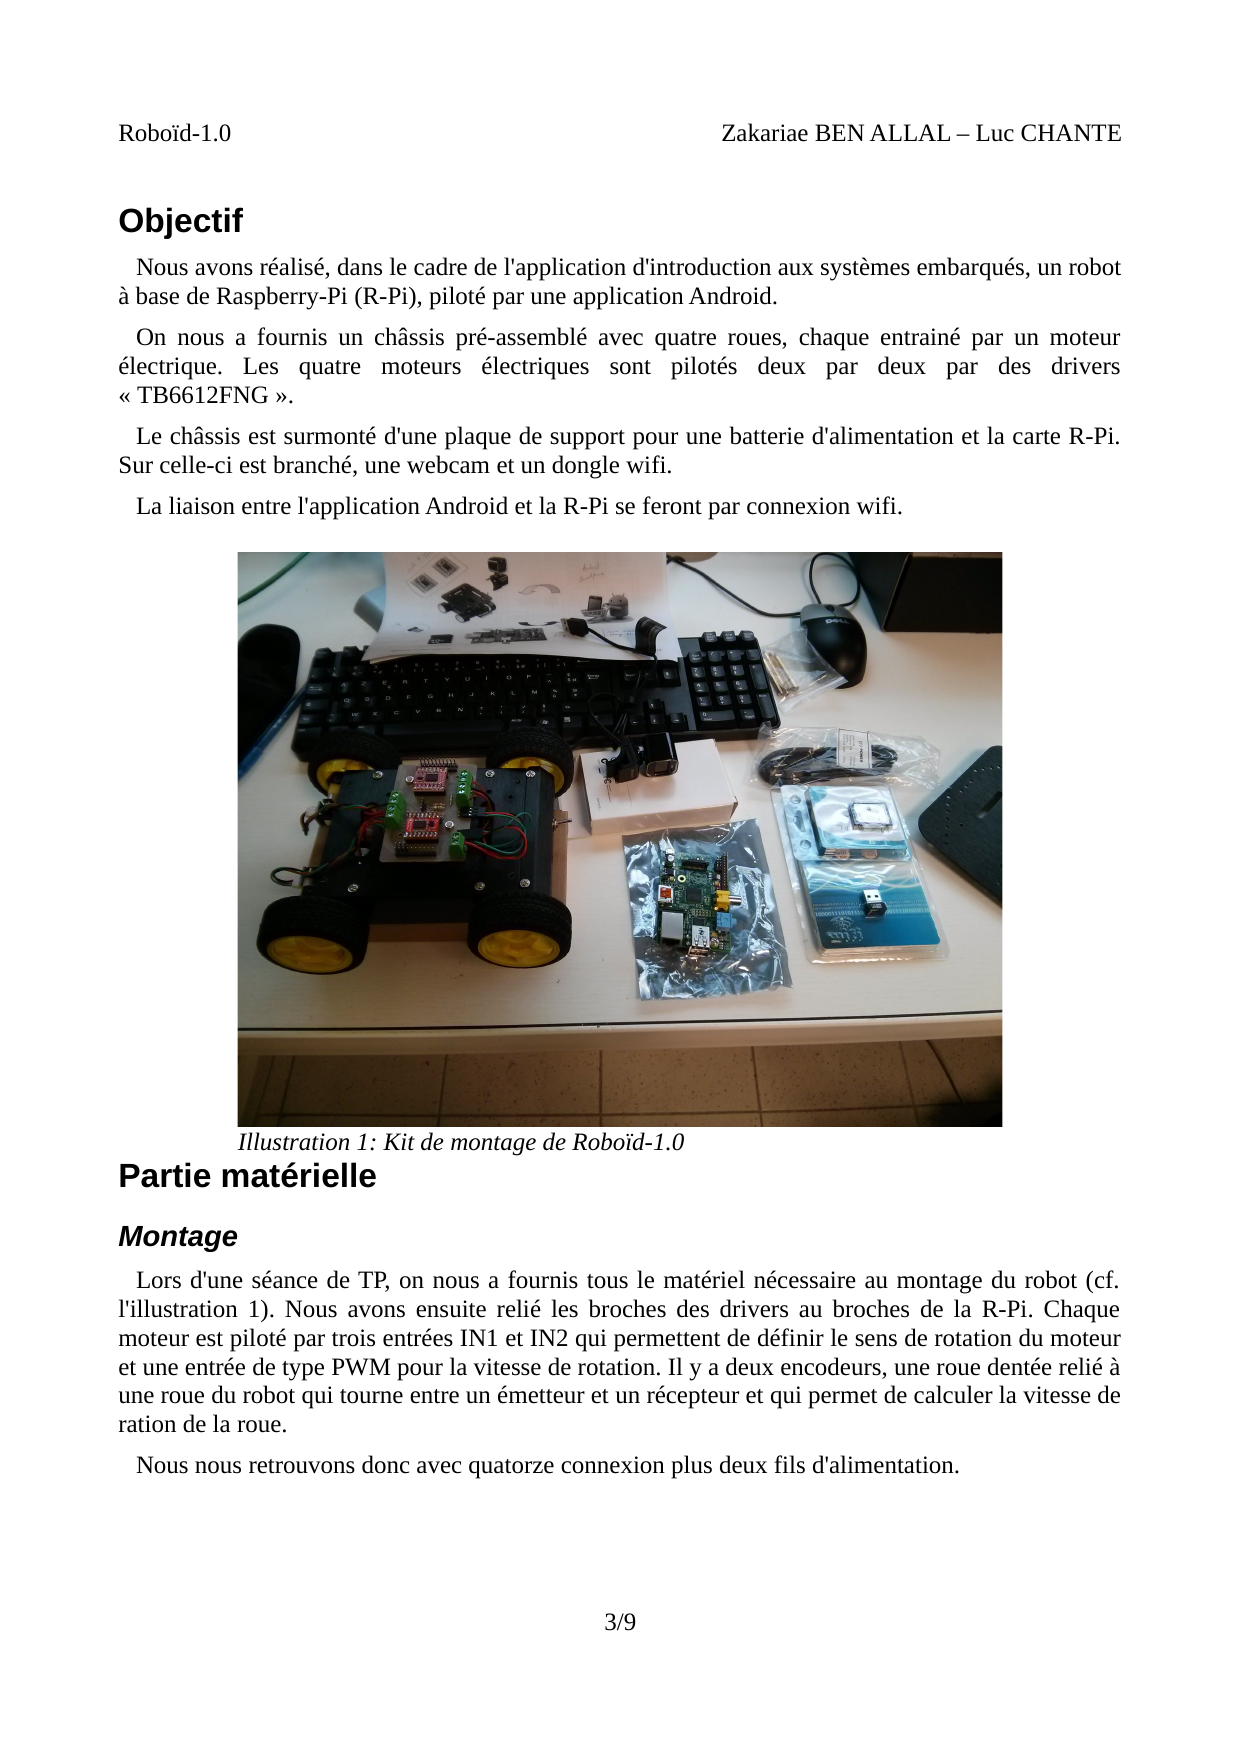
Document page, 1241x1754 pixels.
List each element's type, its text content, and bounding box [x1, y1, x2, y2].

subtitle Objectif [118, 201, 1122, 240]
text Illustration 1: Kit de montage de Roboïd-1.0 [238, 1127, 1002, 1156]
picture [237, 552, 1003, 1127]
text Nous avons réalisé, dans le cadre de l'application d'introduction aux systèmes embarqués, un robot à base de Raspberry-Pi (R-Pi), piloté par une application Android. [118, 252, 1122, 310]
subtitle Partie matérielle [118, 540, 1122, 1194]
text Le châssis est surmonté d'une plaque de support pour une batterie d'alimentation et la carte R-Pi. Sur celle-ci est branché, une webcam et un dongle wifi. [118, 421, 1122, 479]
text On nous a fournis un châssis pré-assemblé avec quatre roues, chaque entrainé par un moteur électrique. Les quatre moteurs électriques sont pilotés deux par deux par des drivers « TB6612FNG ». [118, 322, 1122, 409]
subtitle Montage [118, 1219, 1122, 1253]
text La liaison entre l'application Android et la R-Pi se feront par connexion wifi. [118, 491, 1122, 520]
text Lors d'une séance de TP, on nous a fournis tous le matériel nécessaire au montage du robot (cf. l'illustration 1). Nous avons ensuite relié les broches des drivers au broches de la R-Pi. Chaque moteur est piloté par trois entrées IN1 et IN2 qui permettent de définir le sens de rotation du moteur et une entrée de type PWM pour la vitesse de rotation. Il y a deux encodeurs, une roue dentée relié à une roue du robot qui tourne entre un émetteur et un récepteur et qui permet de calculer la vitesse de ration de la roue. [118, 1265, 1122, 1438]
text Nous nous retrouvons donc avec quatorze connexion plus deux fils d'alimentation. [118, 1450, 1122, 1479]
